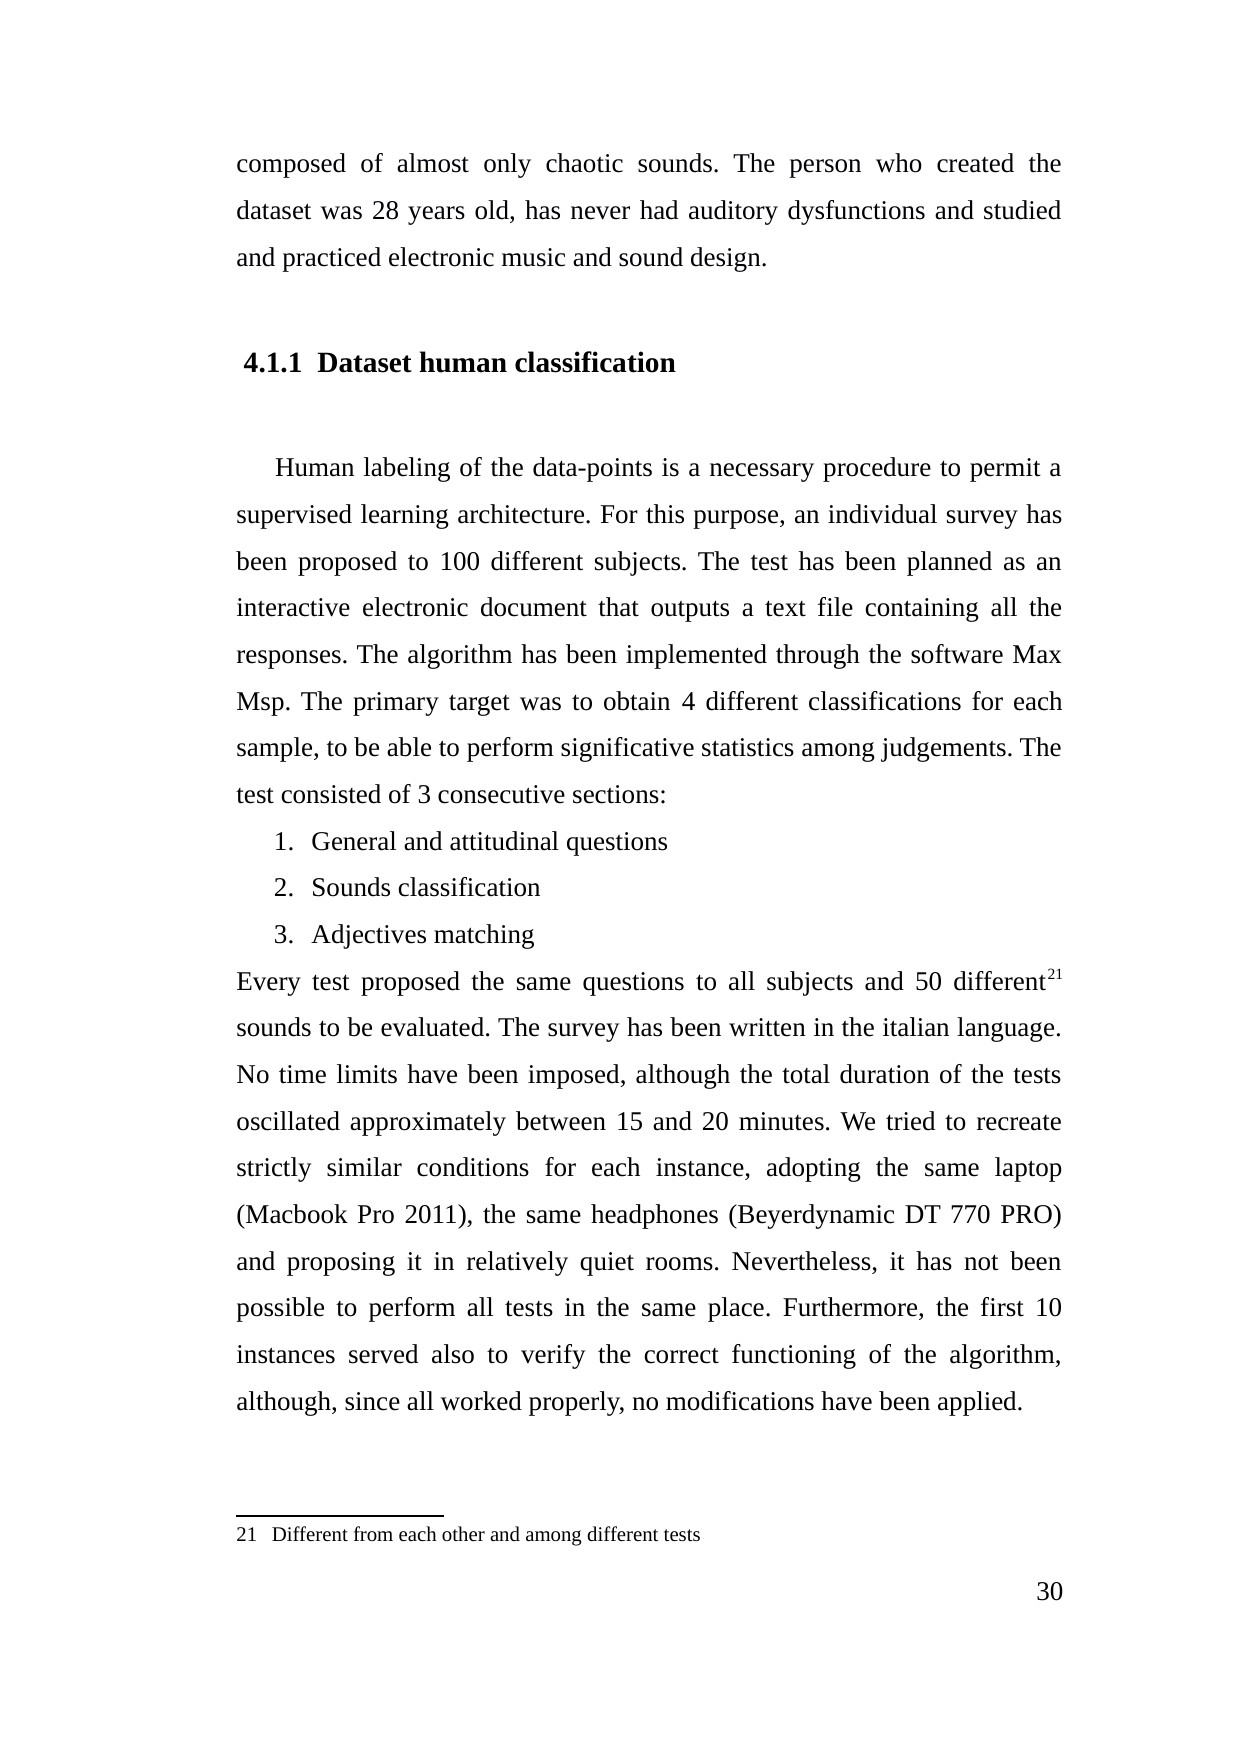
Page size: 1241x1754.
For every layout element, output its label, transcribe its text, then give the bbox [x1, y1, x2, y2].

text Human labeling of the data-points is a necessary procedure to permit a supervised learning architecture. For this purpose, an individual survey has been proposed to 100 different subjects. The test has been planned as an interactive electronic document that outputs a text file containing all the responses. The algorithm has been implemented through the software Max Msp. The primary target was to obtain 4 different classifications for each sample, to be able to perform significative statistics among judgements. The test consisted of 3 consecutive sections: [236, 452, 1063, 809]
text composed of almost only chaotic sounds. The person who created the dataset was 28 years old, has never had auditory dysfunctions and studied and practiced electronic music and sound design. [236, 148, 1063, 272]
text Every test proposed the same questions to all subjects and 50 different sounds to be evaluated. The survey has been written in the italian language. No time limits have been imposed, although the total duration of the tests oscillated approximately between 15 and 20 minutes. We tried to recreate strictly similar conditions for each instance, adopting the same laptop (Macbook Pro 2011), the same headphones (Beyerdynamic DT 770 PRO) and proposing it in relatively quiet rooms. Nevertheless, it has not been possible to perform all tests in the same place. Furthermore, the first 10 instances served also to verify the correct functioning of the algorithm, although, since all worked properly, no modifications have been applied. [236, 965, 1063, 1416]
list General and attitudinal questions [274, 825, 1063, 856]
list Adjectives matching [274, 918, 1063, 949]
text Different from each other and among different tests [236, 1522, 1063, 1546]
list Sounds classification [274, 872, 1063, 903]
subtitle Dataset human classification [236, 345, 1063, 379]
